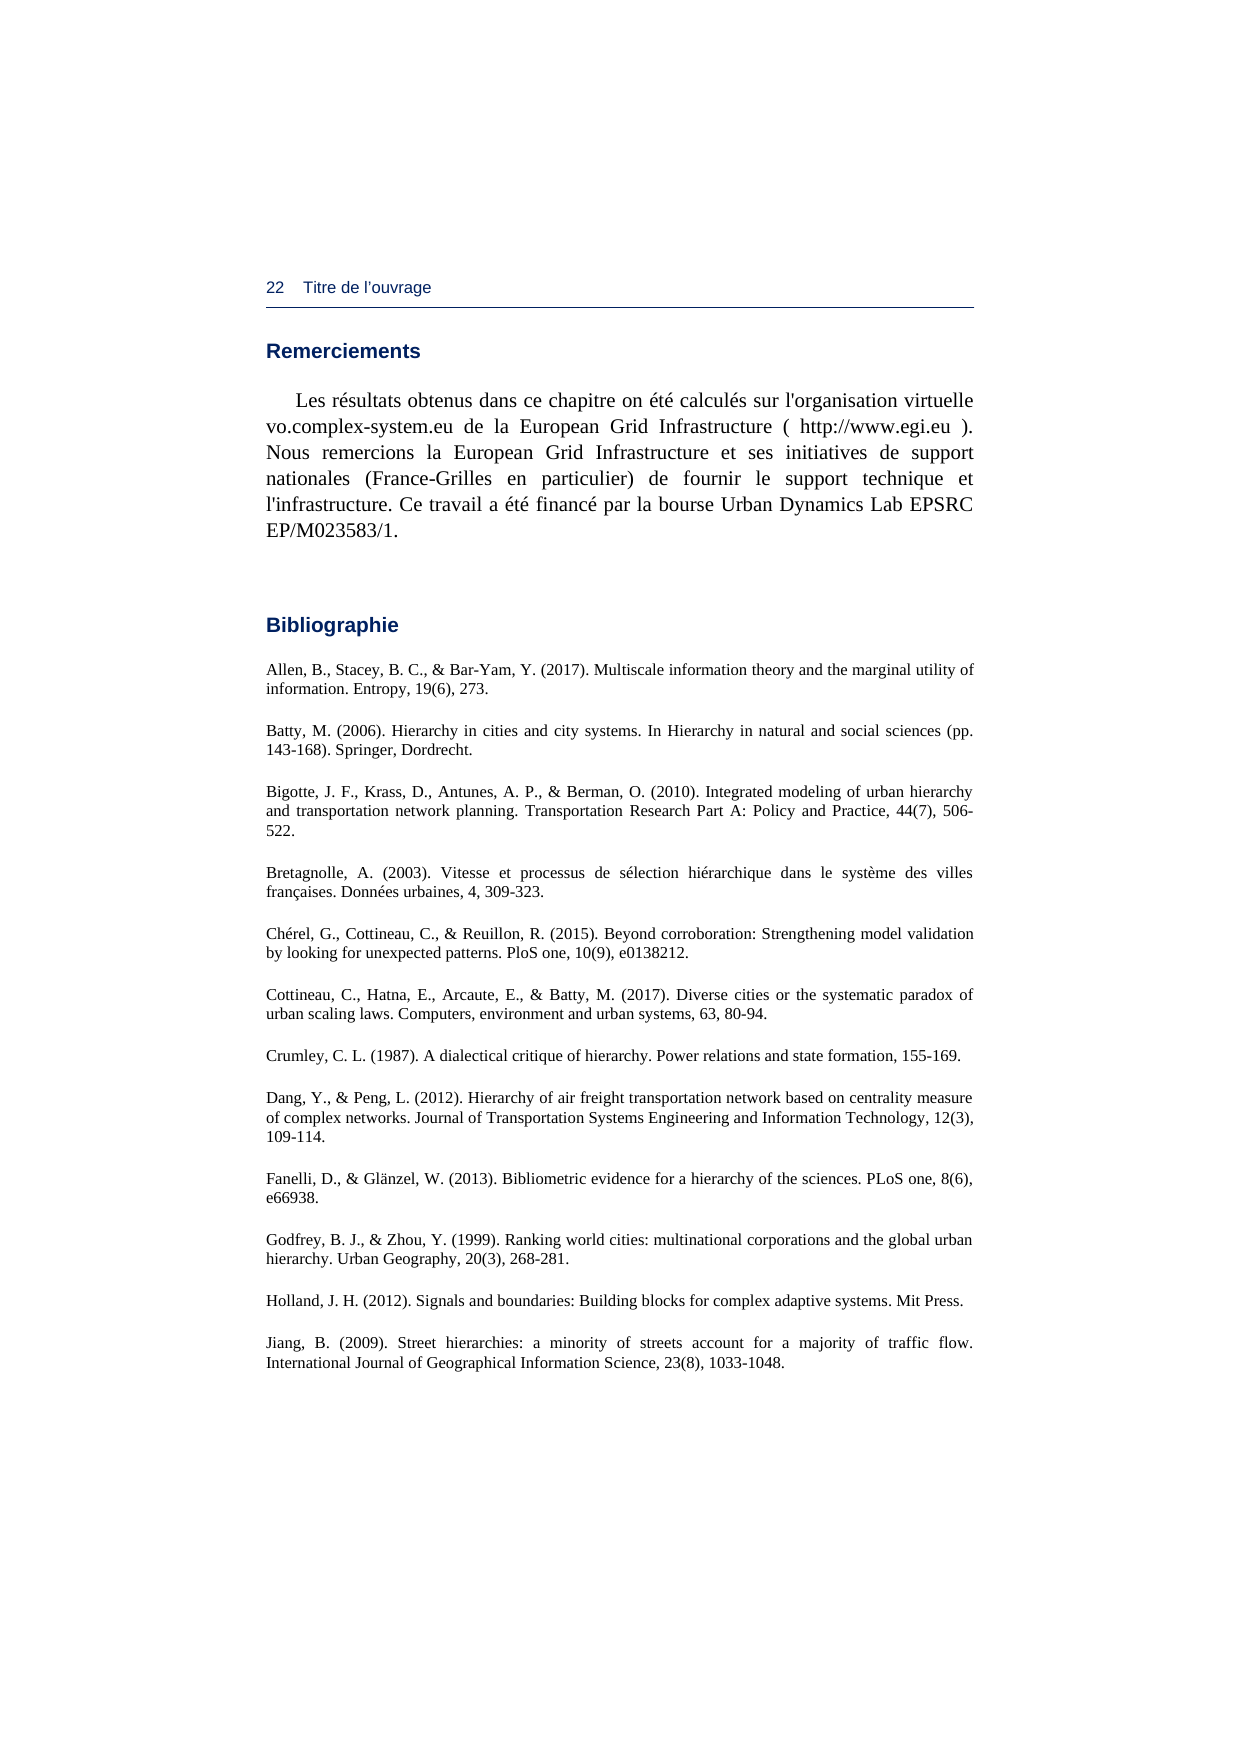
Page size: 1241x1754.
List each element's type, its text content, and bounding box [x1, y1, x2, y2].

text Batty, M. (2006). Hierarchy in cities and city systems. In Hierarchy in natural and social sciences (pp. 143-168). Springer, Dordrecht. [266, 721, 974, 759]
text Dang, Y., & Peng, L. (2012). Hierarchy of air freight transportation network based on centrality measure of complex networks. Journal of Transportation Systems Engineering and Information Technology, 12(3), 109-114. [266, 1088, 974, 1146]
text Allen, B., Stacey, B. C., & Bar-Yam, Y. (2017). Multiscale information theory and the marginal utility of information. Entropy, 19(6), 273. [266, 659, 974, 698]
text Remerciements [266, 337, 974, 363]
text Crumley, C. L. (1987). A dialectical critique of hierarchy. Power relations and state formation, 155-169. [266, 1046, 974, 1065]
text Bigotte, J. F., Krass, D., Antunes, A. P., & Berman, O. (2010). Integrated modeling of urban hierarchy and transportation network planning. Transportation Research Part A: Policy and Practice, 44(7), 506-522. [266, 782, 974, 839]
text Bibliographie [266, 611, 974, 637]
text Chérel, G., Cottineau, C., & Reuillon, R. (2015). Beyond corroboration: Strengthening model validation by looking for unexpected patterns. PloS one, 10(9), e0138212. [266, 924, 974, 962]
text Godfrey, B. J., & Zhou, Y. (1999). Ranking world cities: multinational corporations and the global urban hierarchy. Urban Geography, 20(3), 268-281. [266, 1230, 974, 1268]
text Cottineau, C., Hatna, E., Arcaute, E., & Batty, M. (2017). Diverse cities or the systematic paradox of urban scaling laws. Computers, environment and urban systems, 63, 80-94. [266, 985, 974, 1023]
text Les résultats obtenus dans ce chapitre on été calculés sur l'organisation virtuelle vo.complex-system.eu de la European Grid Infrastructure ( http://www.egi.eu ). Nous remercions la European Grid Infrastructure et ses initiatives de support nationales (France-Grilles en particulier) de fournir le support technique et l'infrastructure. Ce travail a été financé par la bourse Urban Dynamics Lab EPSRC EP/M023583/1. [266, 386, 974, 542]
text Fanelli, D., & Glänzel, W. (2013). Bibliometric evidence for a hierarchy of the sciences. PLoS one, 8(6), e66938. [266, 1169, 974, 1207]
text Bretagnolle, A. (2003). Vitesse et processus de sélection hiérarchique dans le système des villes françaises. Données urbaines, 4, 309-323. [266, 862, 974, 901]
text Holland, J. H. (2012). Signals and boundaries: Building blocks for complex adaptive systems. Mit Press. [266, 1291, 974, 1310]
text Jiang, B. (2009). Street hierarchies: a minority of streets account for a majority of traffic flow. International Journal of Geographical Information Science, 23(8), 1033-1048. [266, 1333, 974, 1372]
